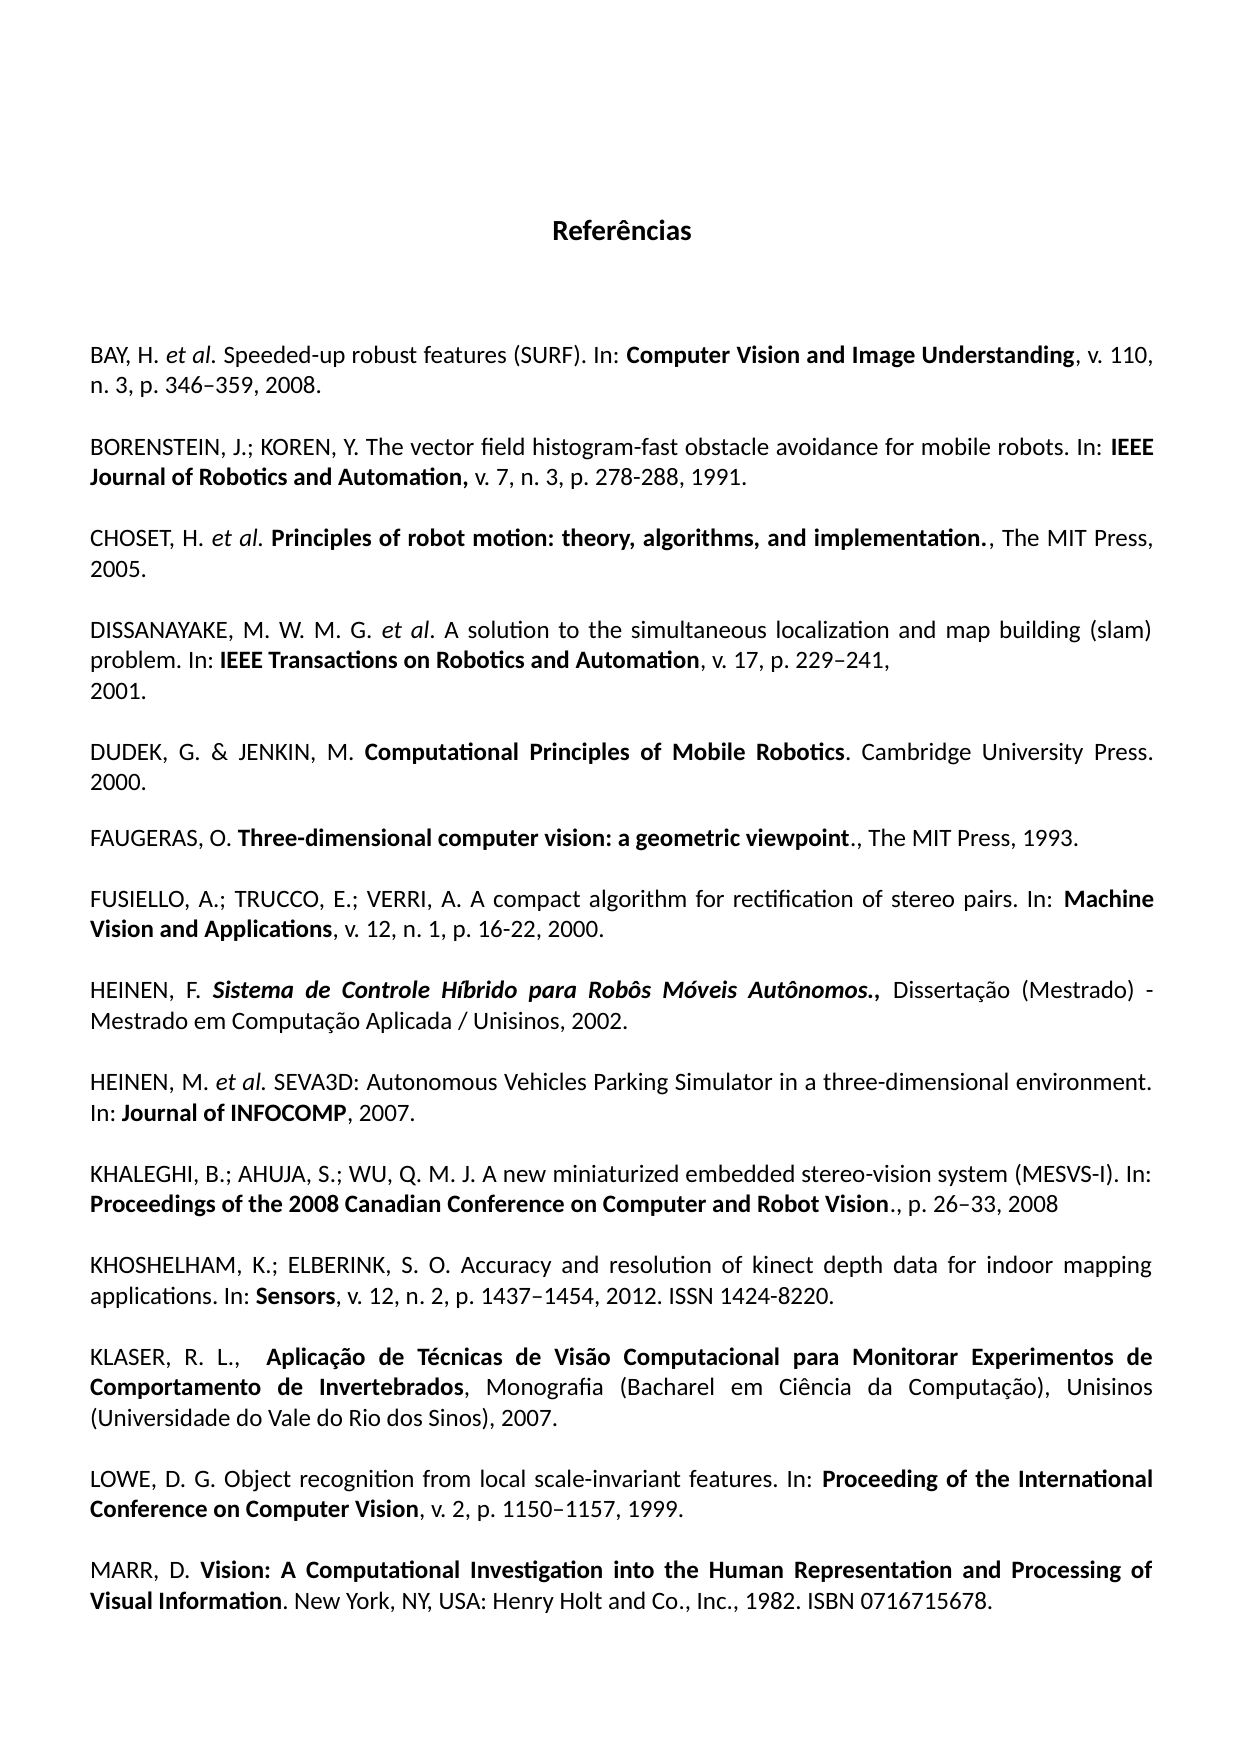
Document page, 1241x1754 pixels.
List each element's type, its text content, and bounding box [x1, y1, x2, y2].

text KHALEGHI, B.; AHUJA, S.; WU, Q. M. J. A new miniaturized embedded stereo-vision system (MESVS-I). In: Proceedings of the 2008 Canadian Conference on Computer and Robot Vision., p. 26–33, 2008 [90, 1158, 1154, 1219]
text CHOSET, H. et al. Principles of robot motion: theory, algorithms, and implementation., The MIT Press, 2005. [90, 522, 1154, 583]
text HEINEN, M. et al. SEVA3D: Autonomous Vehicles Parking Simulator in a three-dimensional environment. In: Journal of INFOCOMP, 2007. [90, 1066, 1154, 1127]
text HEINEN, F. Sistema de Controle Híbrido para Robôs Móveis Autônomos., Dissertação (Mestrado) - Mestrado em Computação Aplicada / Unisinos, 2002. [90, 974, 1154, 1036]
text DUDEK, G. & JENKIN, M. Computational Principles of Mobile Robotics. Cambridge University Press. 2000. [90, 736, 1154, 797]
text KLASER, R. L., Aplicação de Técnicas de Visão Computacional para Monitorar Experimentos de Comportamento de Invertebrados, Monograﬁa (Bacharel em Ciência da Computação), Unisinos (Universidade do Vale do Rio dos Sinos), 2007. [90, 1341, 1154, 1432]
text DISSANAYAKE, M. W. M. G. et al. A solution to the simultaneous localization and map building (slam) problem. In: IEEE Transactions on Robotics and Automation, v. 17, p. 229–241, [90, 614, 1154, 675]
text BORENSTEIN, J.; KOREN, Y. The vector field histogram-fast obstacle avoidance for mobile robots. In: IEEE Journal of Robotics and Automation, v. 7, n. 3, p. 278-288, 1991. [90, 431, 1154, 492]
text MARR, D. Vision: A Computational Investigation into the Human Representation and Processing of Visual Information. New York, NY, USA: Henry Holt and Co., Inc., 1982. ISBN 0716715678. [90, 1554, 1154, 1616]
text 2001. [90, 675, 1154, 705]
text FUSIELLO, A.; TRUCCO, E.; VERRI, A. A compact algorithm for rectification of stereo pairs. In: Machine Vision and Applications, v. 12, n. 1, p. 16-22, 2000. [90, 883, 1154, 944]
text FAUGERAS, O. Three-dimensional computer vision: a geometric viewpoint., The MIT Press, 1993. [90, 822, 1154, 852]
text Referências [90, 212, 1154, 248]
text BAY, H. et al. Speeded-up robust features (SURF). In: Computer Vision and Image Understanding, v. 110, n. 3, p. 346–359, 2008. [90, 339, 1154, 400]
text LOWE, D. G. Object recognition from local scale-invariant features. In: Proceeding of the International Conference on Computer Vision, v. 2, p. 1150–1157, 1999. [90, 1463, 1154, 1524]
text KHOSHELHAM, K.; ELBERINK, S. O. Accuracy and resolution of kinect depth data for indoor mapping applications. In: Sensors, v. 12, n. 2, p. 1437–1454, 2012. ISSN 1424-8220. [90, 1249, 1154, 1310]
